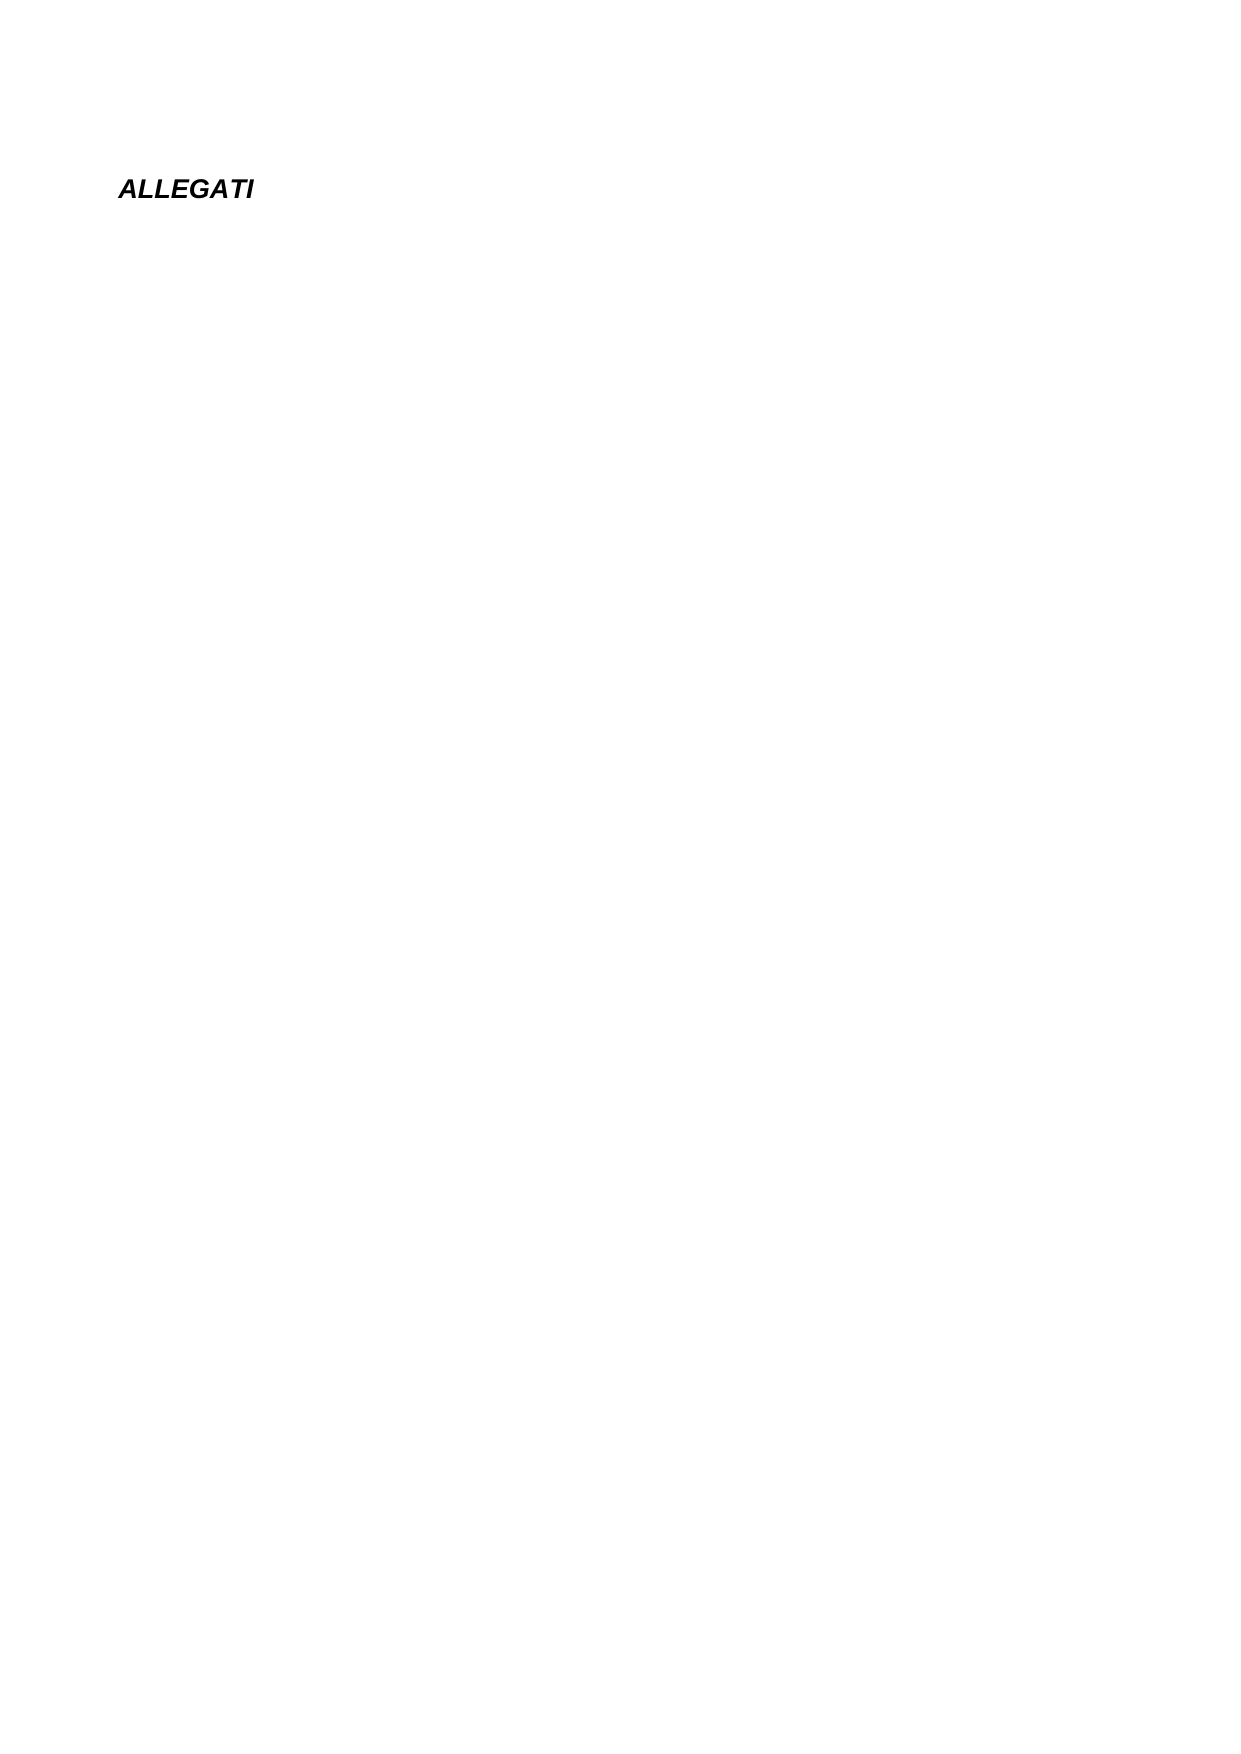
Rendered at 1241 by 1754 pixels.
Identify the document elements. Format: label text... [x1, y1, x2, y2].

subtitle ALLEGATI [118, 173, 1122, 204]
